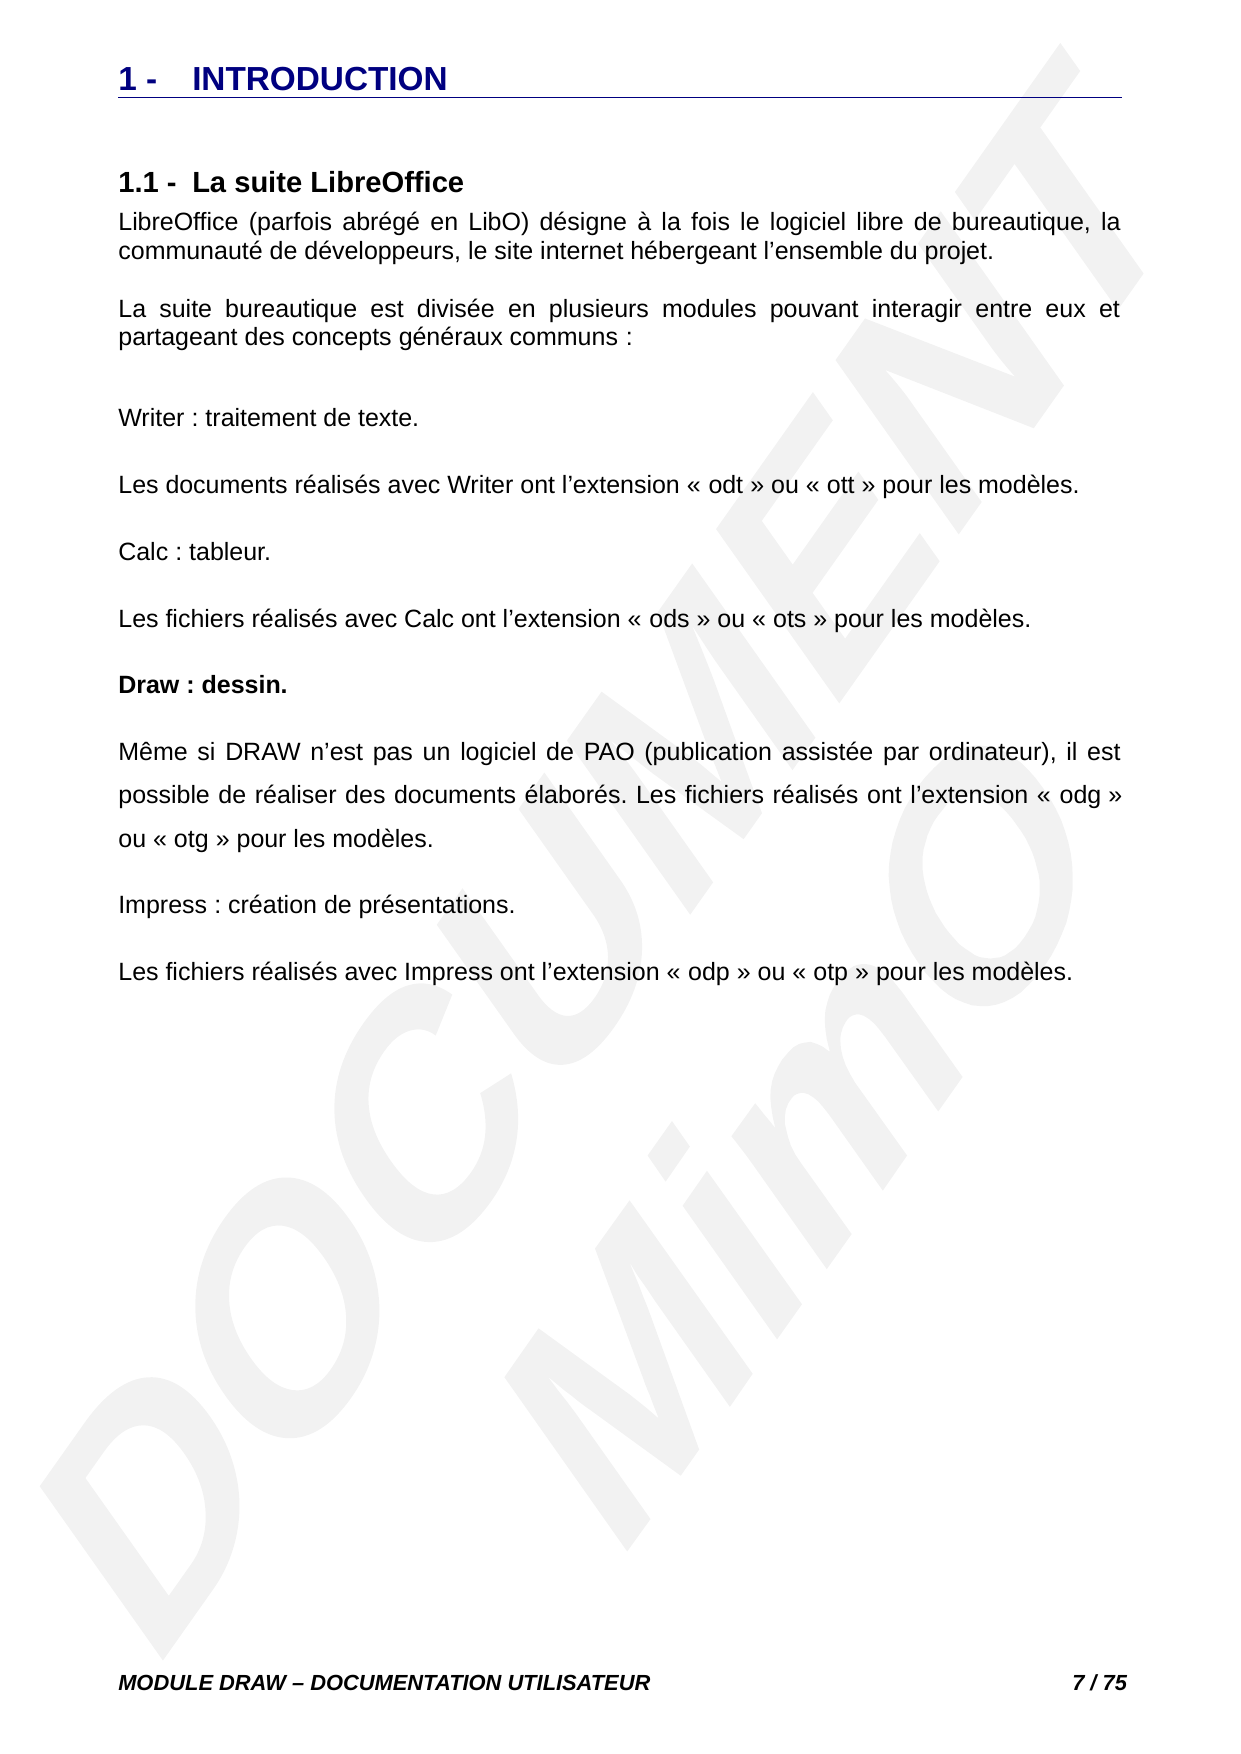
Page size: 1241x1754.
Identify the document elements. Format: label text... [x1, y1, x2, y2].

subtitle introduction [118, 59, 1122, 97]
text Draw : dessin. [118, 671, 1122, 699]
text Les fichiers réalisés avec Calc ont l’extension « ods » ou « ots » pour les modèles. [118, 604, 1122, 632]
text Même si DRAW n’est pas un logiciel de PAO (publication assistée par ordinateur), il est possible de réaliser des documents élaborés. Les fichiers réalisés ont l’extension « odg » ou « otg » pour les modèles. [118, 737, 1122, 852]
text Impress : création de présentations. [118, 890, 1122, 919]
text Calc : tableur. [118, 537, 1122, 566]
text Les documents réalisés avec Writer ont l’extension « odt » ou « ott » pour les modèles. [118, 470, 1122, 499]
text Writer : traitement de texte. [118, 403, 1122, 432]
subtitle La suite LibreOffice [118, 166, 1122, 199]
text Les fichiers réalisés avec Impress ont l’extension « odp » ou « otp » pour les modèles. [118, 957, 1122, 986]
text LibreOffice (parfois abrégé en LibO) désigne à la fois le logiciel libre de bureautique, la communauté de développeurs, le site internet hébergeant l’ensemble du projet. [118, 207, 1122, 265]
text La suite bureautique est divisée en plusieurs modules pouvant interagir entre eux et partageant des concepts généraux communs : [118, 293, 1122, 351]
